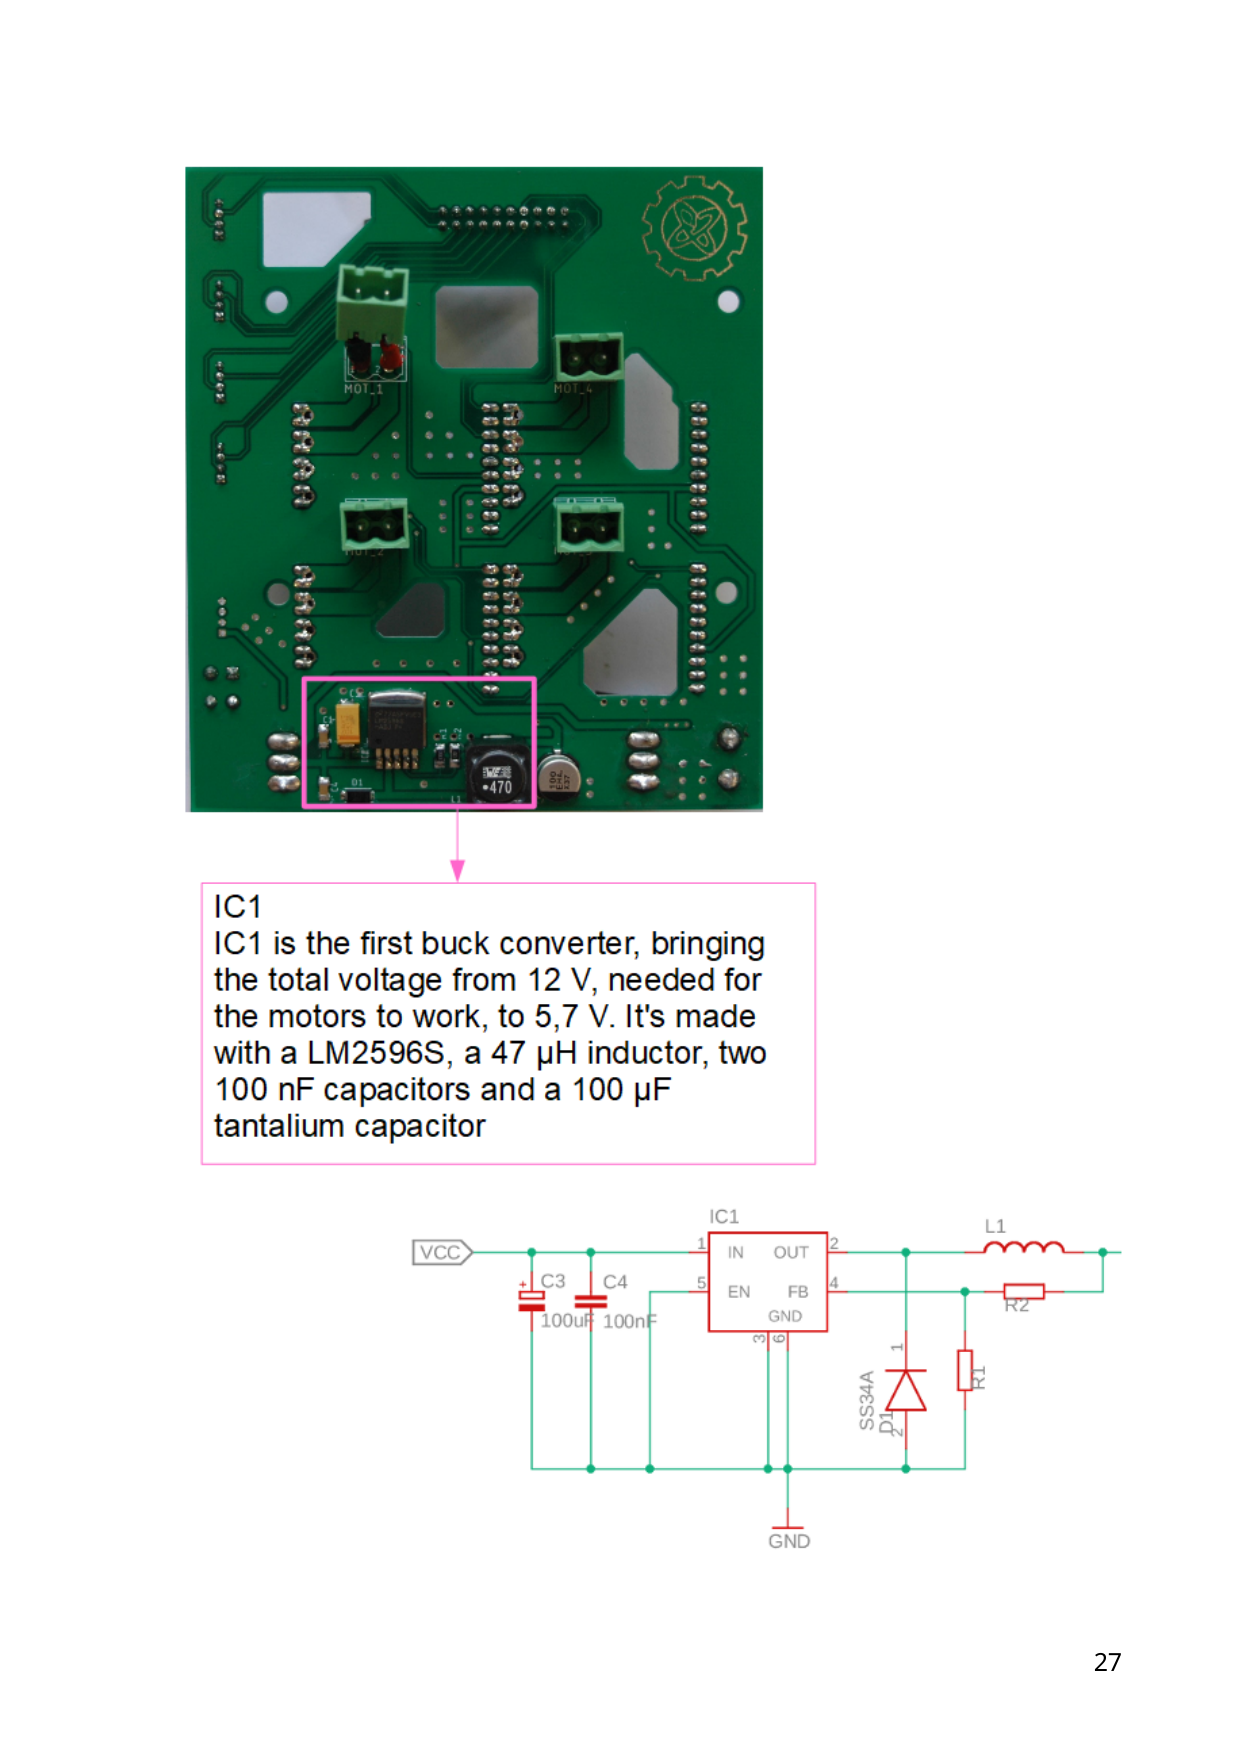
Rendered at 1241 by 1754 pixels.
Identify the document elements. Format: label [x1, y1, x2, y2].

picture [99, 90, 1173, 1609]
